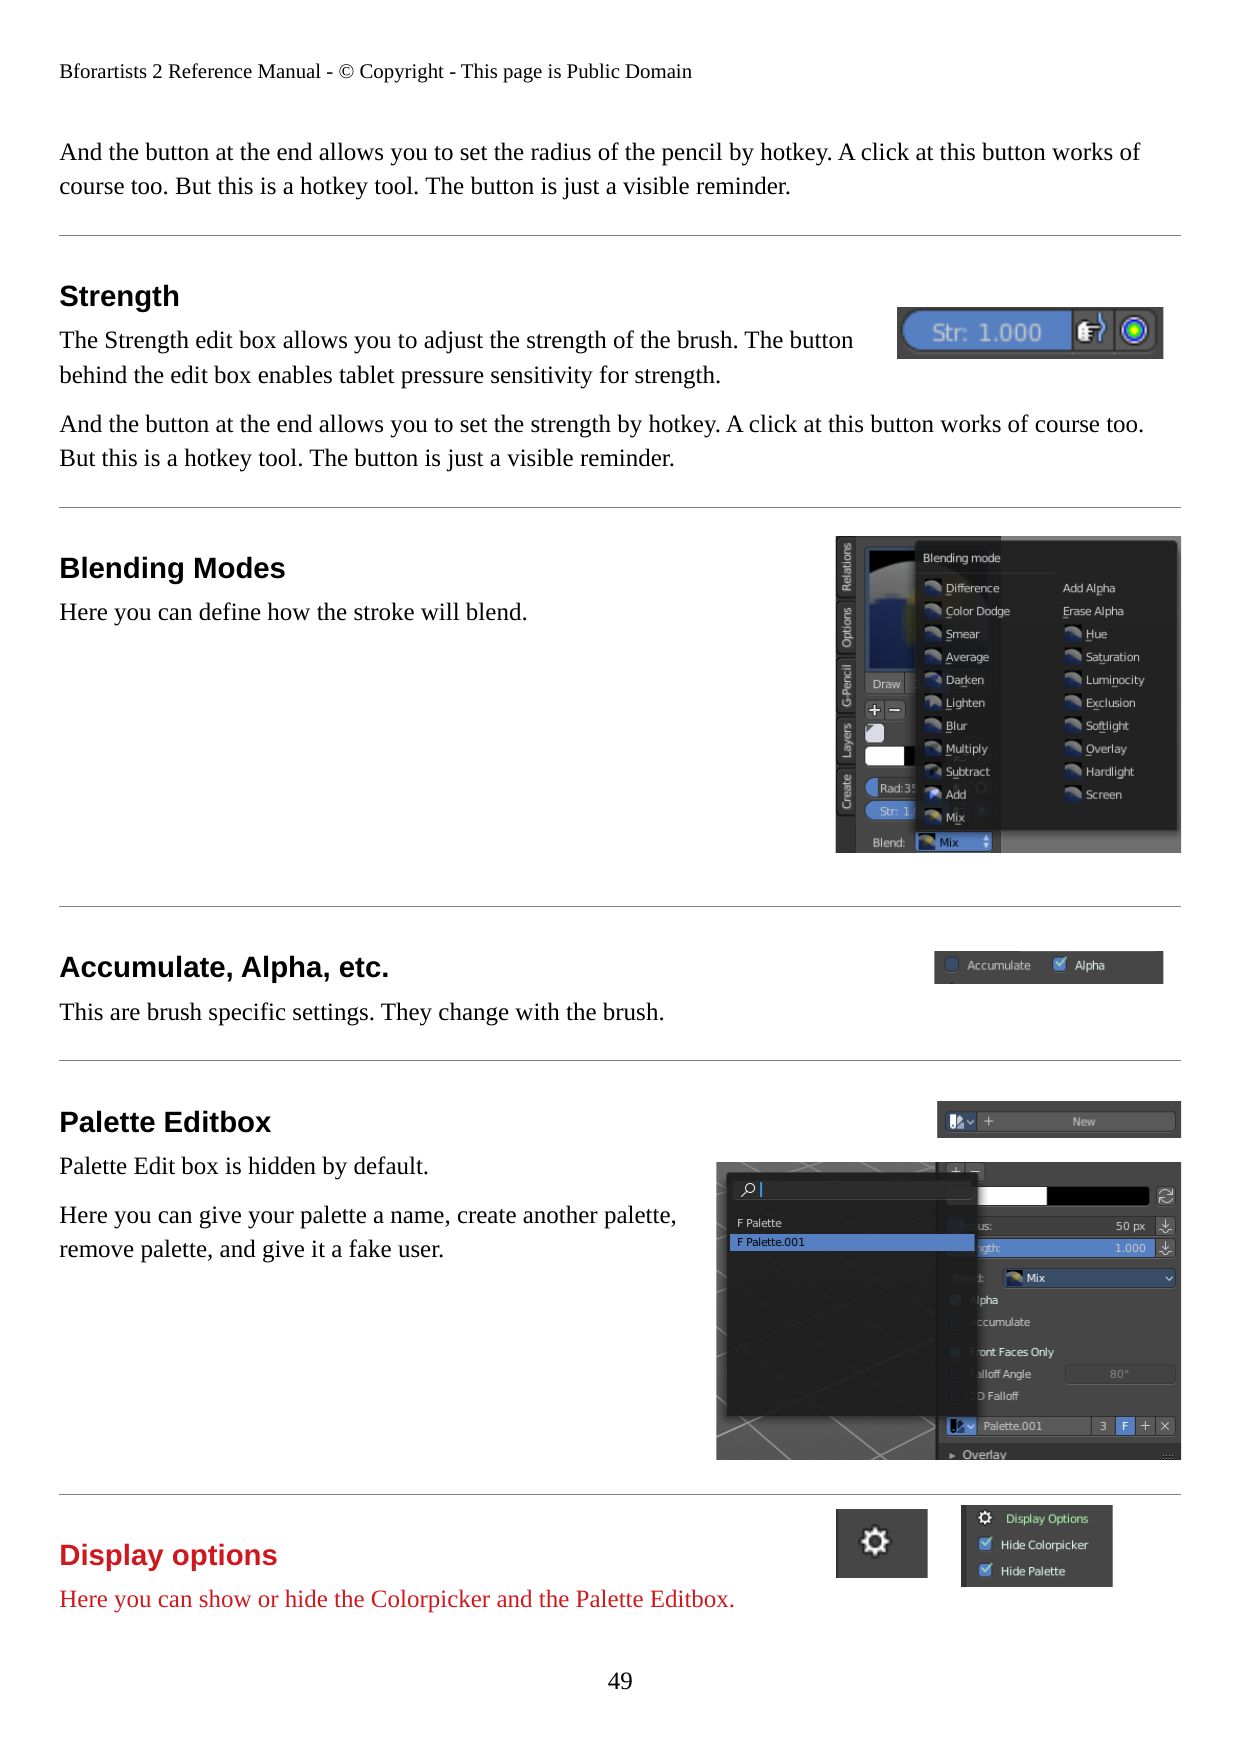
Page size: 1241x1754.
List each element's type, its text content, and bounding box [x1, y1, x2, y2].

subtitle [1113, 1538, 1181, 1572]
text Palette Edit box is hidden by default. [59, 1151, 1181, 1179]
picture [836, 1509, 928, 1578]
picture [934, 951, 1164, 984]
text Here you can give your palette a name, create another palette, remove palette, and give it a fake user. [59, 1200, 716, 1263]
text Here you can show or hide the Colorpicker and the Palette Editbox. [59, 1584, 1181, 1613]
subtitle Strength [59, 279, 1181, 313]
subtitle [928, 1538, 961, 1572]
picture [716, 1162, 1182, 1460]
subtitle Display options [59, 1538, 836, 1572]
subtitle Palette Editbox [59, 1104, 937, 1138]
picture [961, 1505, 1113, 1587]
text This are brush specific settings. They change with the brush. [59, 997, 1181, 1025]
subtitle Accumulate, Alpha, etc. [59, 950, 1181, 984]
picture [835, 536, 1182, 853]
text And the button at the end allows you to set the strength by hotkey. A click at this button works of course too. But this is a hotkey tool. The button is just a visible reminder. [59, 409, 1181, 472]
picture [897, 307, 1164, 359]
text And the button at the end allows you to set the radius of the pencil by hotkey. A click at this button works of course too. But this is a hotkey tool. The button is just a visible reminder. [59, 137, 1181, 200]
text The Strength edit box allows you to adjust the strength of the brush. The button behind the edit box enables tablet pressure sensitivity for strength. [59, 325, 1181, 388]
subtitle Blending Modes [59, 551, 835, 585]
text Here you can define how the stroke will blend. [59, 597, 835, 626]
picture [937, 1101, 1182, 1138]
